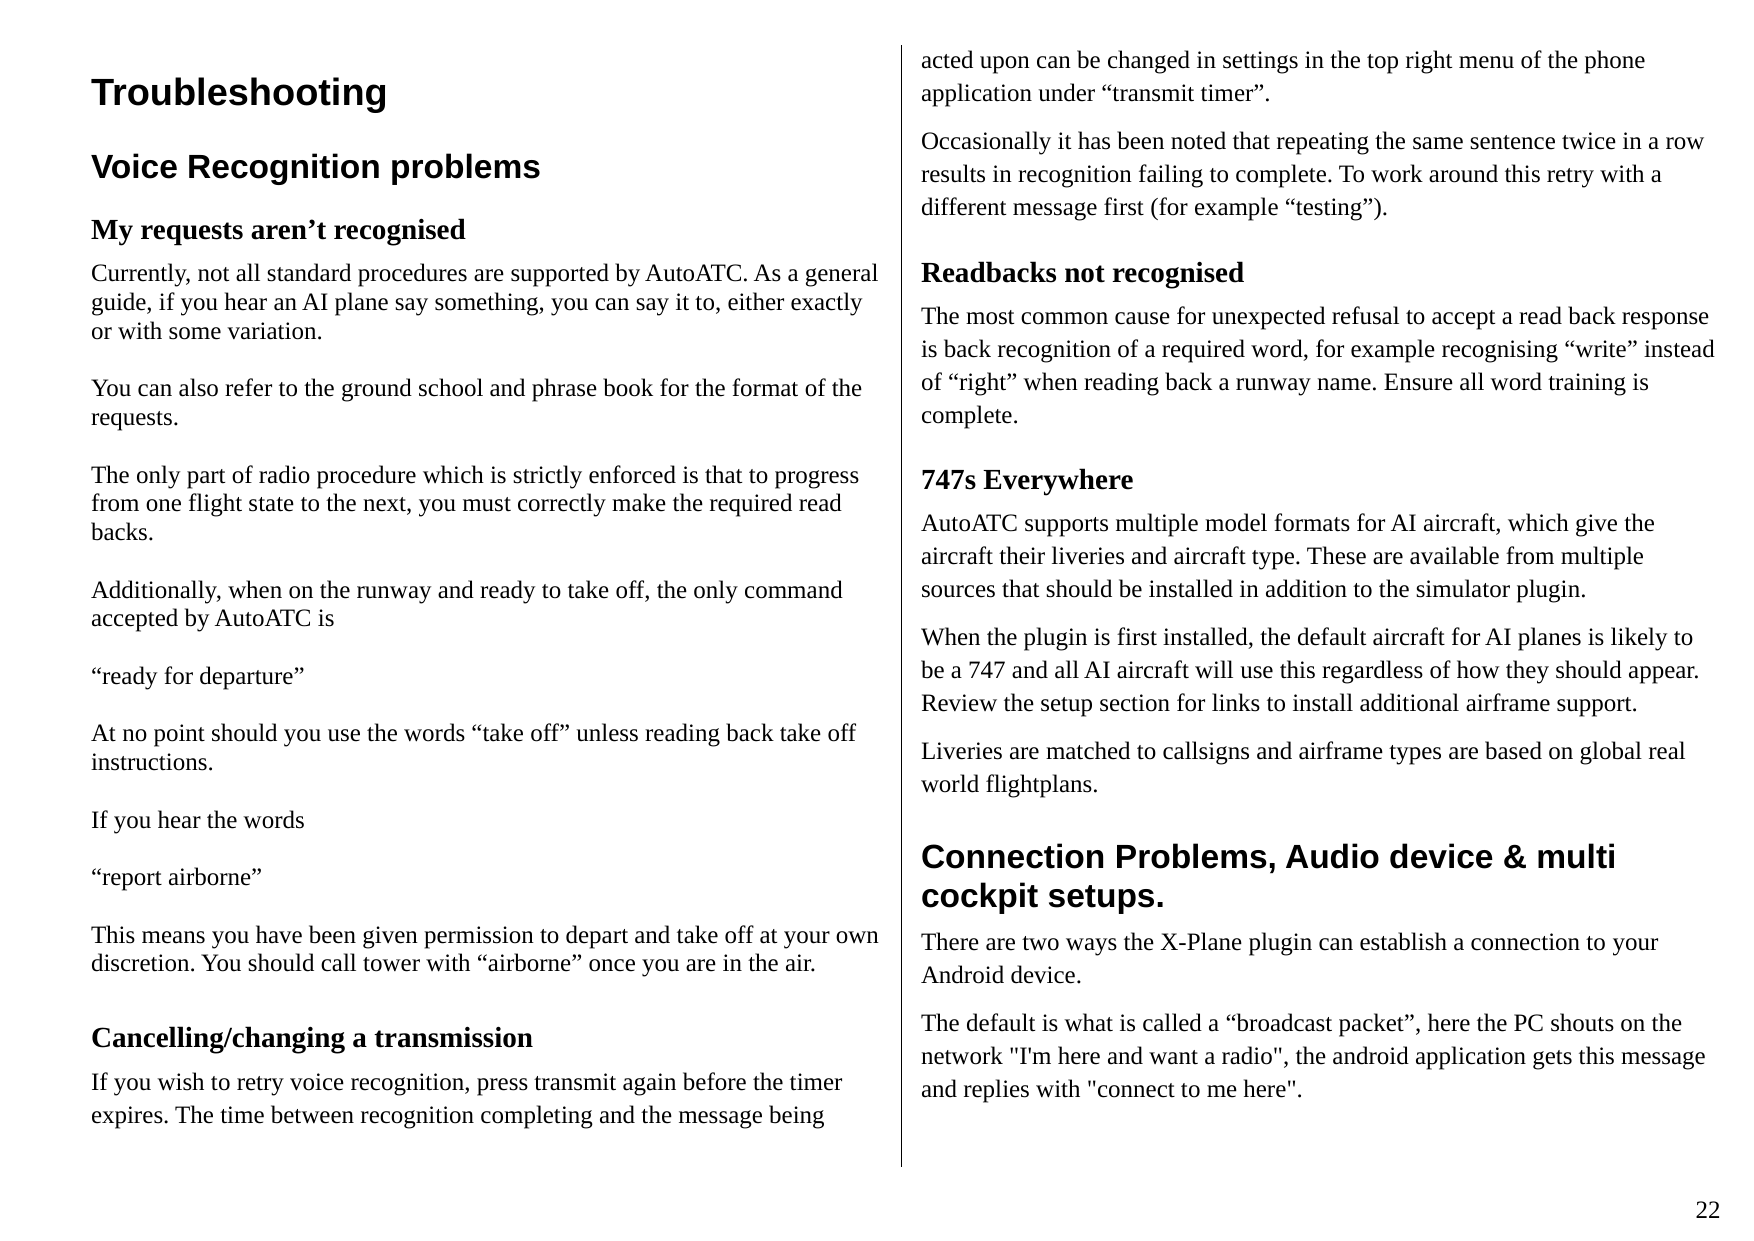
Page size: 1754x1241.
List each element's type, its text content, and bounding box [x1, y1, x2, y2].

text Occasionally it has been noted that repeating the same sentence twice in a row results in recognition failing to complete. To work around this retry with a different message first (for example “testing”). [921, 126, 1720, 221]
text The default is what is called a “broadcast packet”, here the PC shouts on the network "I'm here and want a radio", the android application gets this message and replies with "connect to me here". [921, 1008, 1720, 1103]
text acted upon can be changed in settings in the top right menu of the phone application under “transmit timer”. [921, 45, 1720, 107]
text If you hear the words [91, 805, 881, 833]
text Additionally, when on the runway and ready to take off, the only command accepted by AutoATC is [91, 575, 881, 632]
text Liveries are matched to callsigns and airframe types are based on global real world flightplans. [921, 736, 1720, 798]
subtitle 747s Everywhere [921, 462, 1720, 496]
subtitle Cancelling/changing a transmission [91, 1021, 881, 1054]
text There are two ways the X-Plane plugin can establish a connection to your Android device. [921, 927, 1720, 989]
subtitle Voice Recognition problems [91, 147, 898, 186]
text If you wish to retry voice recognition, press transmit again before the timer expires. The time between recognition completing and the message being [91, 1067, 881, 1128]
text The only part of radio procedure which is strictly enforced is that to progress from one flight state to the next, you must correctly make the required read backs. [91, 460, 881, 546]
subtitle Connection Problems, Audio device & multi cockpit setups. [921, 837, 1738, 915]
text This means you have been given permission to depart and take off at your own discretion. You should call tower with “airborne” once you are in the air. [91, 920, 881, 977]
text AutoATC supports multiple model formats for AI aircraft, which give the aircraft their liveries and aircraft type. These are available from multiple sources that should be installed in addition to the simulator plugin. [921, 508, 1720, 603]
subtitle Readbacks not recognised [921, 255, 1720, 288]
text “ready for departure” [91, 661, 881, 690]
text Currently, not all standard procedures are supported by AutoATC. As a general guide, if you hear an AI plane say something, you can say it to, either exactly or with some variation. [91, 258, 881, 345]
subtitle Troubleshooting [91, 70, 898, 114]
text When the plugin is first installed, the default aircraft for AI planes is likely to be a 747 and all AI aircraft will use this regardless of how they should appear. Review the setup section for links to install additional airframe support. [921, 622, 1720, 717]
text The most common cause for unexpected refusal to accept a read back response is back recognition of a required word, for example recognising “write” instead of “right” when reading back a runway name. Ensure all word training is complete. [921, 301, 1720, 428]
subtitle My requests aren’t recognised [91, 212, 881, 246]
text You can also refer to the ground school and phrase book for the format of the requests. [91, 373, 881, 431]
text At no point should you use the words “take off” unless reading back take off instructions. [91, 718, 881, 776]
text “report airborne” [91, 862, 881, 891]
